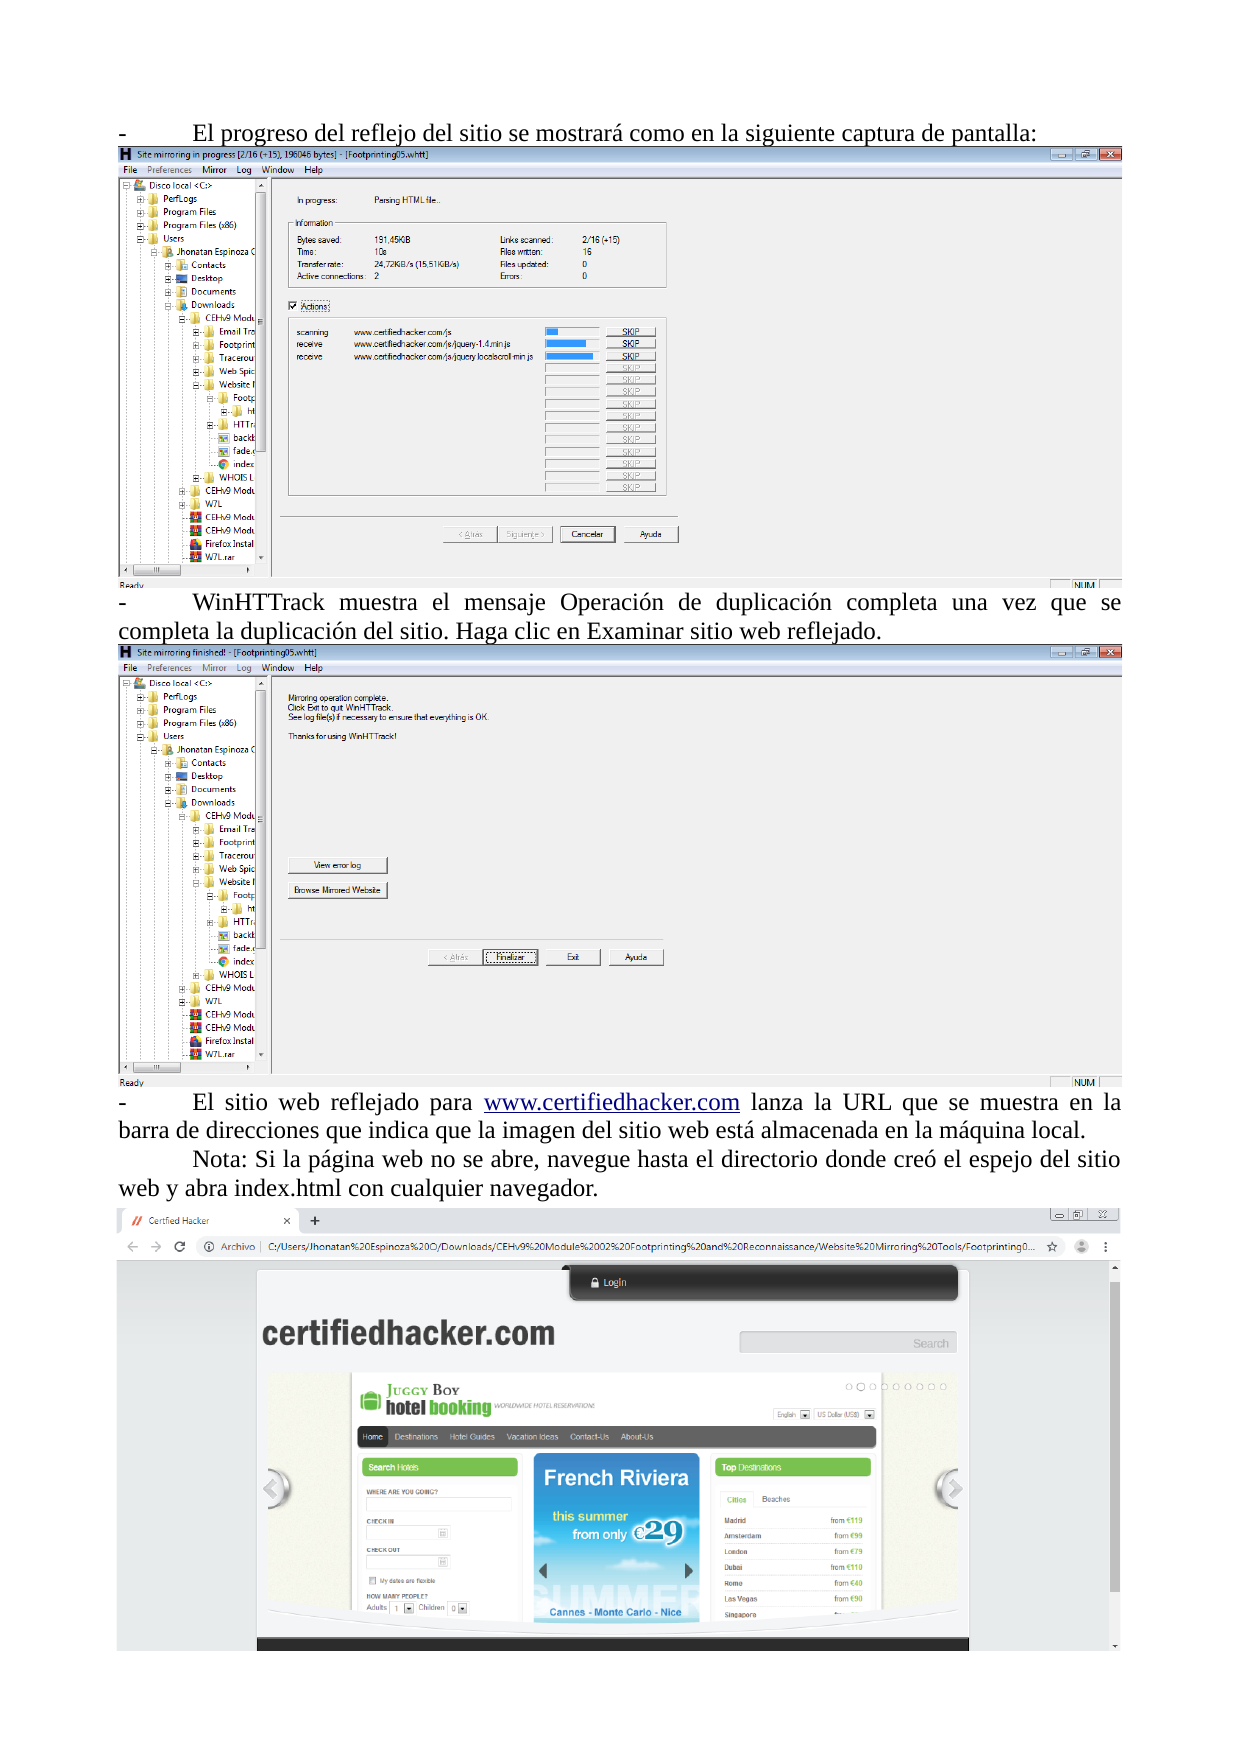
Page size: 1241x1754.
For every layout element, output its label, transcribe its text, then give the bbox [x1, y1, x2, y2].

text Nota: Si la página web no se abre, navegue hasta el directorio donde creó el espejo del sitio web y abra index.html con cualquier navegador. [118, 1144, 1122, 1202]
picture [116, 1208, 1121, 1651]
picture [118, 644, 1123, 1087]
text - WinHTTrack muestra el mensaje Operación de duplicación completa una vez que se completa la duplicación del sitio. Haga clic en Examinar sitio web reflejado. [118, 588, 1122, 644]
text - El sitio web reflejado para www.certifiedhacker.com lanza la URL que se muestra en la barra de direcciones que indica que la imagen del sitio web está almacenada en la máquina local. [118, 1087, 1122, 1144]
text - El progreso del reflejo del sitio se mostrará como en la siguiente captura de pantalla: [118, 118, 1122, 146]
picture [118, 146, 1123, 588]
